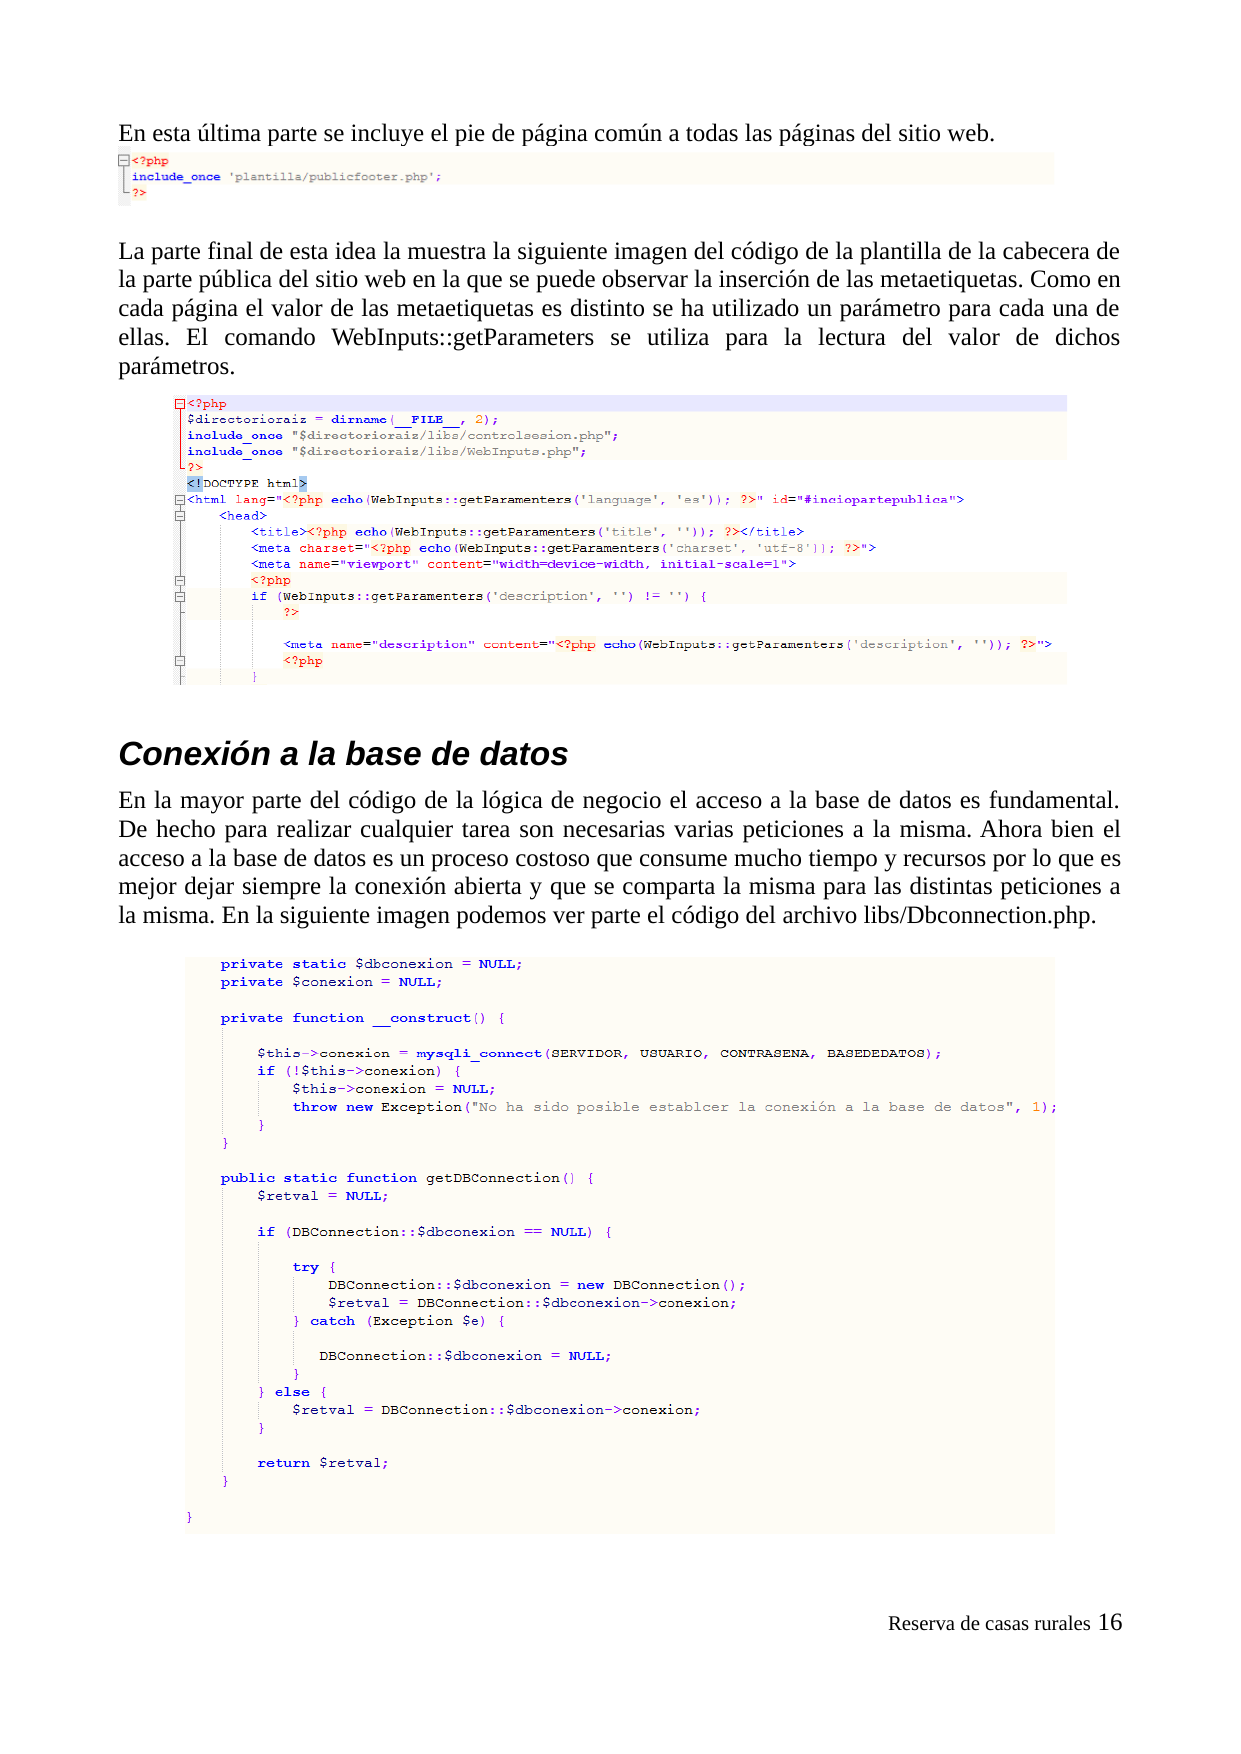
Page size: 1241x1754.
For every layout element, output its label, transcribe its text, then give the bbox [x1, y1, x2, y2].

text La parte final de esta idea la muestra la siguiente imagen del código de la plantilla de la cabecera de la parte pública del sitio web en la que se puede observar la inserción de las metaetiquetas. Como en cada página el valor de las metaetiquetas es distinto se ha utilizado un parámetro para cada una de ellas. El comando WebInputs::getParameters se utiliza para la lectura del valor de dichos parámetros. [118, 236, 1122, 379]
picture [173, 395, 1068, 685]
picture [118, 146, 1123, 207]
text En la mayor parte del código de la lógica de negocio el acceso a la base de datos es fundamental. De hecho para realizar cualquier tarea son necesarias varias peticiones a la misma. Ahora bien el acceso a la base de datos es un proceso costoso que consume mucho tiempo y recursos por lo que es mejor dejar siempre la conexión abierta y que se comparta la misma para las distintas peticiones a la misma. En la siguiente imagen podemos ver parte el código del archivo libs/Dbconnection.php. [118, 785, 1122, 929]
text En esta última parte se incluye el pie de página común a todas las páginas del sitio web. [118, 118, 1122, 146]
picture [185, 957, 1056, 1534]
subtitle Conexión a la base de datos [118, 734, 1122, 773]
